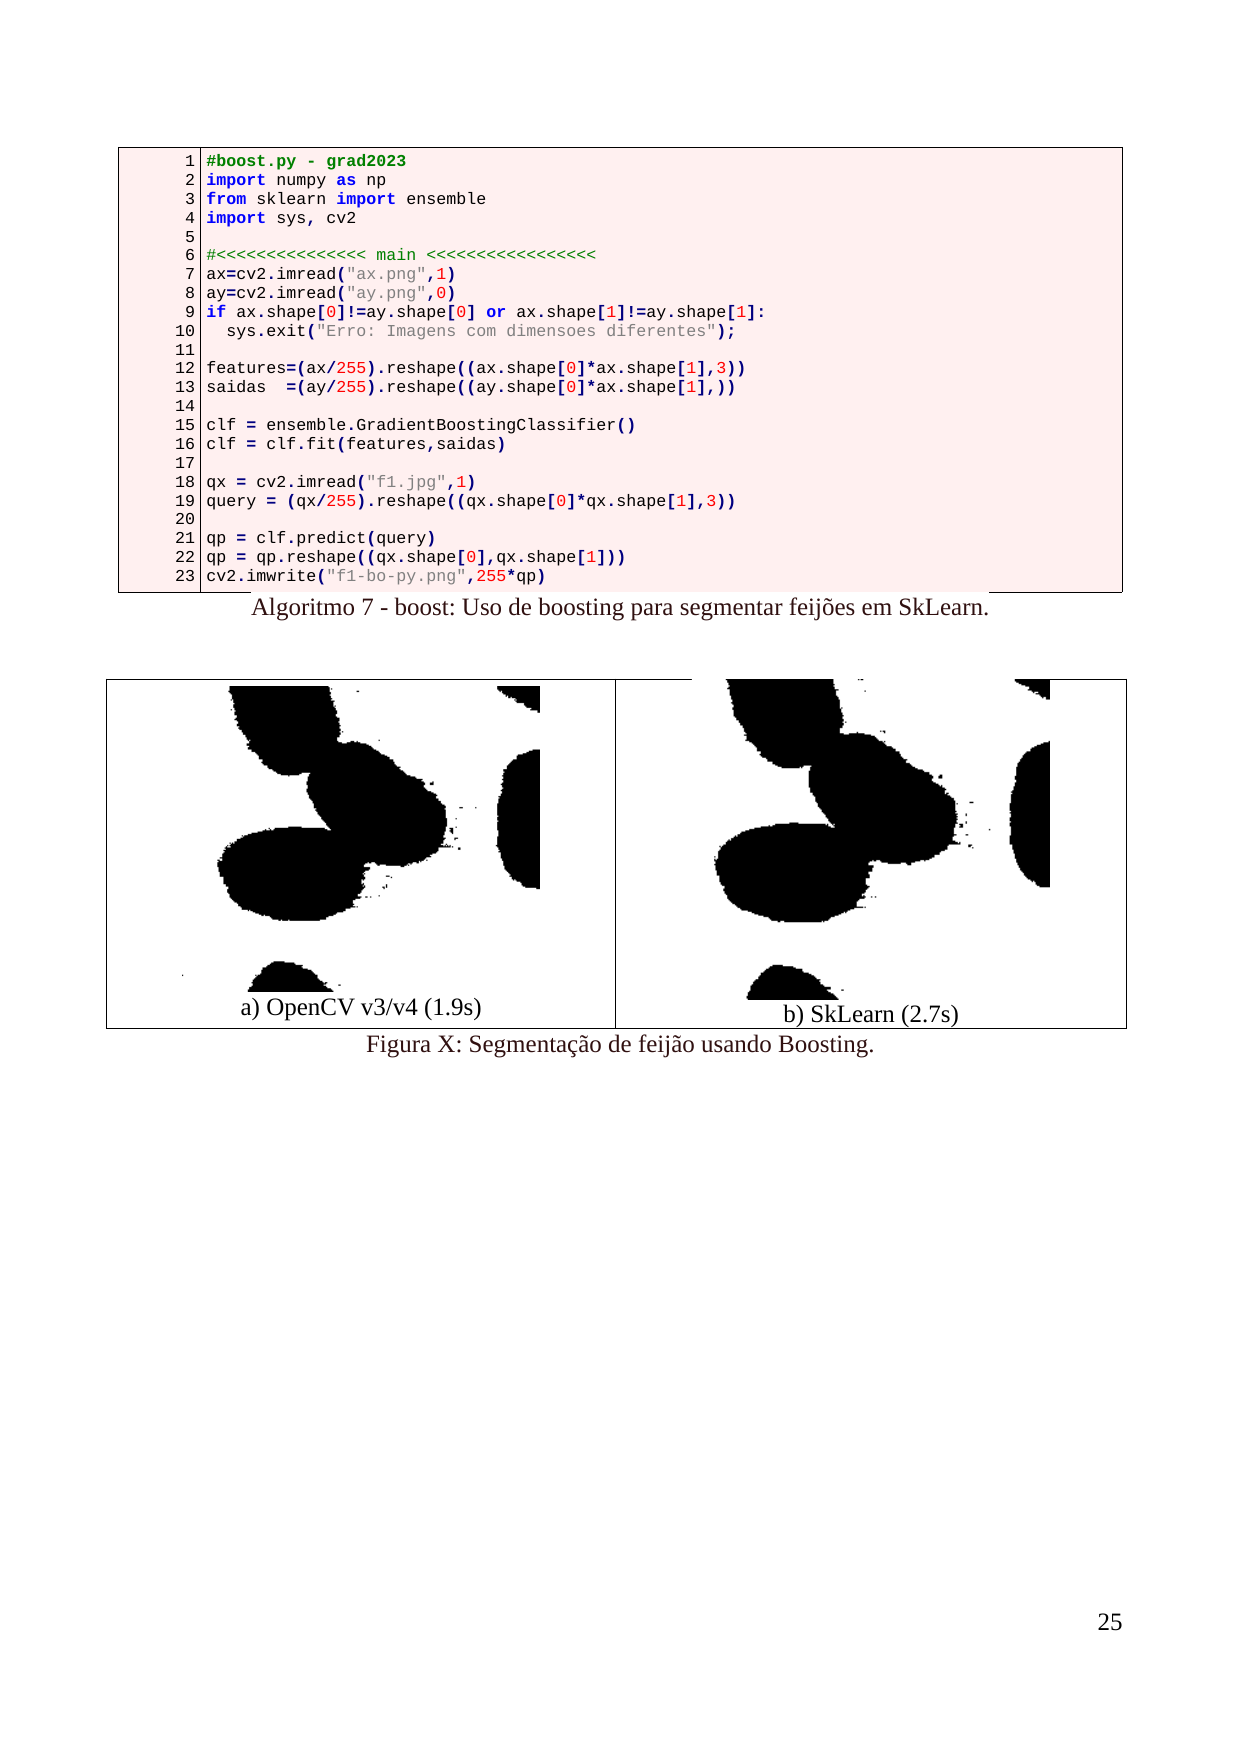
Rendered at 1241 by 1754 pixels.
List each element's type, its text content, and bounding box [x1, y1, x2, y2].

table_header a) OpenCV v3/v4 (1.9s) [107, 680, 615, 1028]
text Figura X: Segmentação de feijão usando Boosting. [118, 1029, 1122, 1058]
table_header 1 2 3 4 5 6 7 8 9 10 11 12 13 14 15 16 17 18 19 20 21 22 23 [119, 148, 200, 592]
table_header #boost.py - grad2023 import numpy as np from sklearn import ensemble import sys, cv2 #<<<<<<<<<<<<<<< main <<<<<<<<<<<<<<<<< ax=cv2.imread("ax.png",1) ay=cv2.imread("ay.png",0) if ax.shape[0]!=ay.shape[0] or ax.shape[1]!=ay.shape[1]: sys.exit("Erro: Imagens com dimensoes diferentes"); features=(ax/255).reshape((ax.shape[0]*ax.shape[1],3)) saidas =(ay/255).reshape((ay.shape[0]*ax.shape[1],)) clf = ensemble.GradientBoostingClassifier() clf = clf.fit(features,saidas) qx = cv2.imread("f1.jpg",1) query = (qx/255).reshape((qx.shape[0]*qx.shape[1],3)) qp = clf.predict(query) qp = qp.reshape((qx.shape[0],qx.shape[1])) cv2.imwrite("f1-bo-py.png",255*qp) [201, 148, 1122, 592]
picture [182, 686, 540, 992]
text Algoritmo 7 - boost: Uso de boosting para segmentar feijões em SkLearn. [118, 593, 1122, 621]
picture [691, 679, 1050, 1000]
table_header b) SkLearn (2.7s) [616, 680, 1126, 1028]
